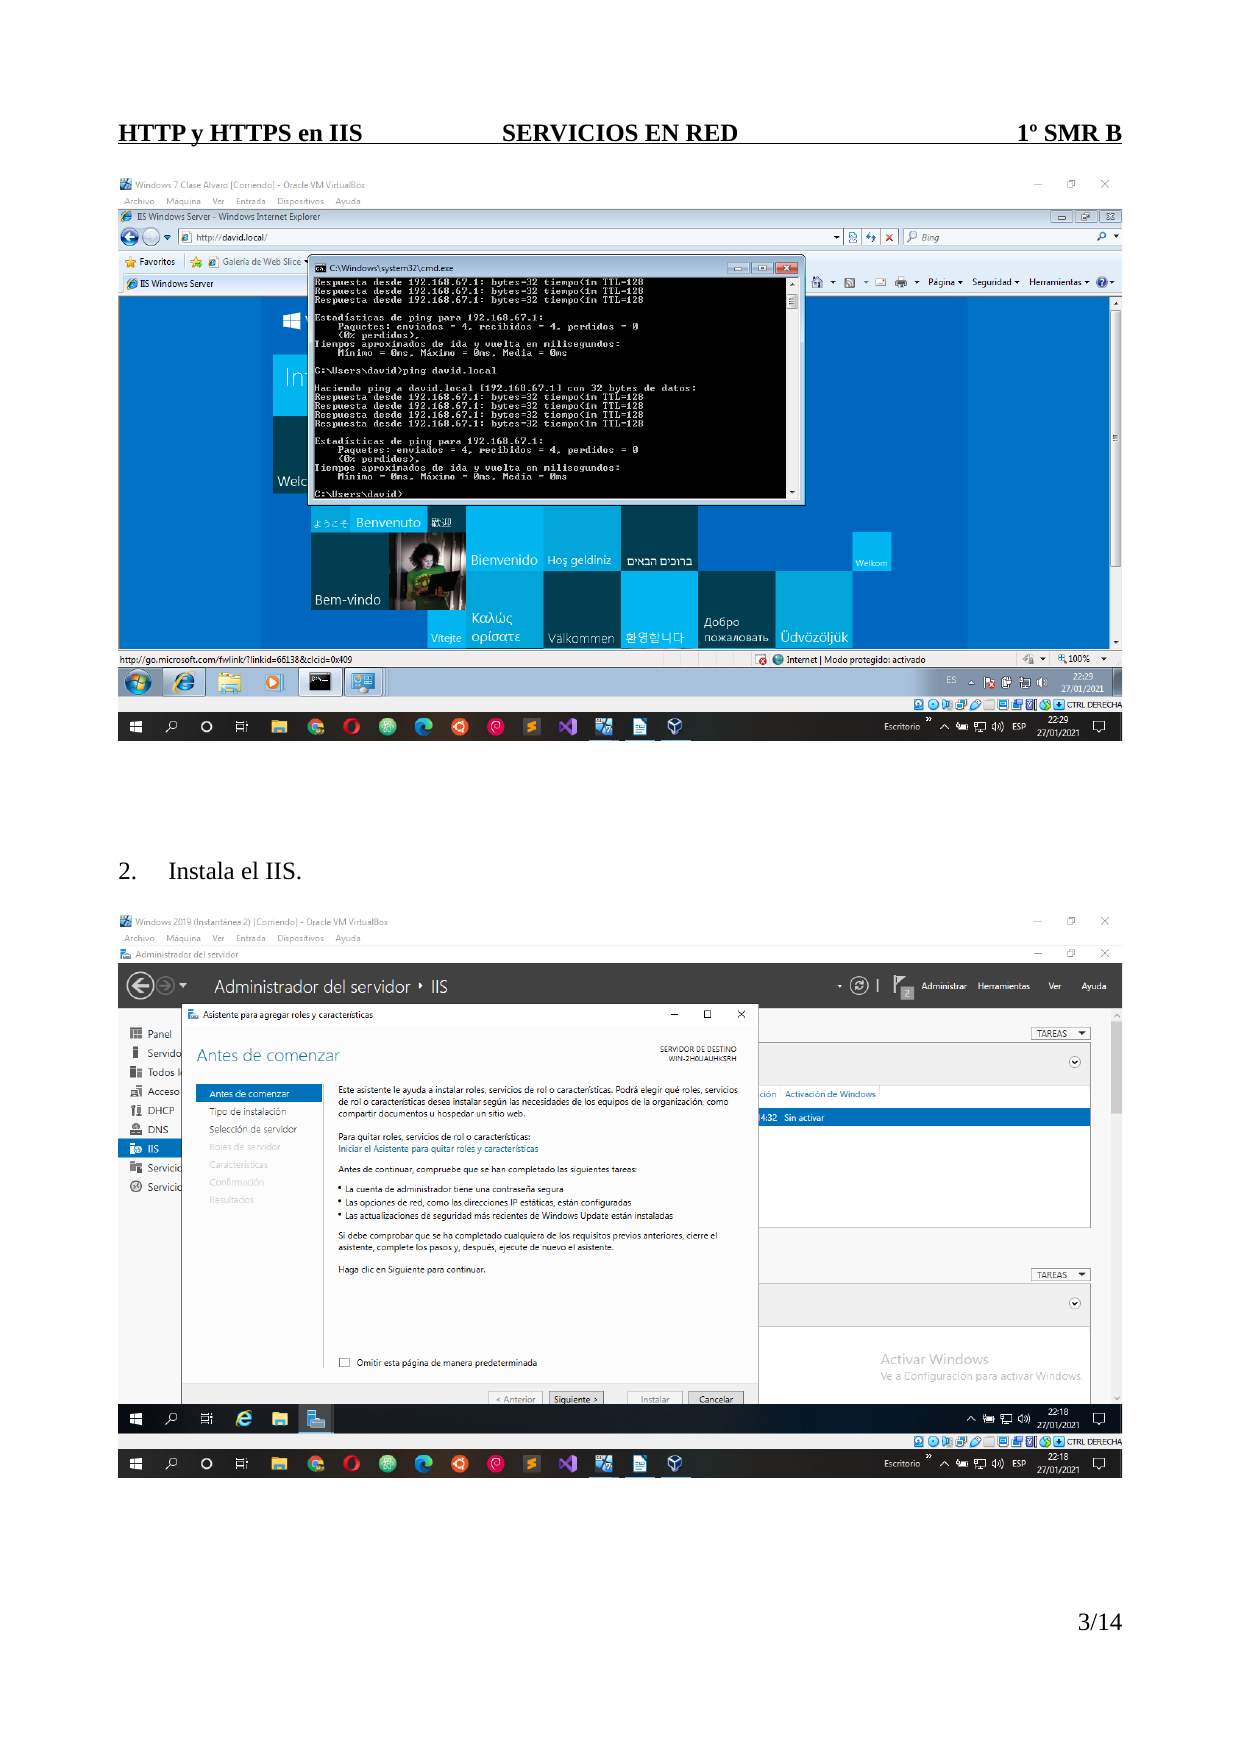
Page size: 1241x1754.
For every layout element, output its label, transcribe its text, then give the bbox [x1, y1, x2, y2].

text 2. Instala el IIS. [118, 856, 1122, 884]
picture [118, 176, 1123, 741]
picture [118, 913, 1123, 1478]
